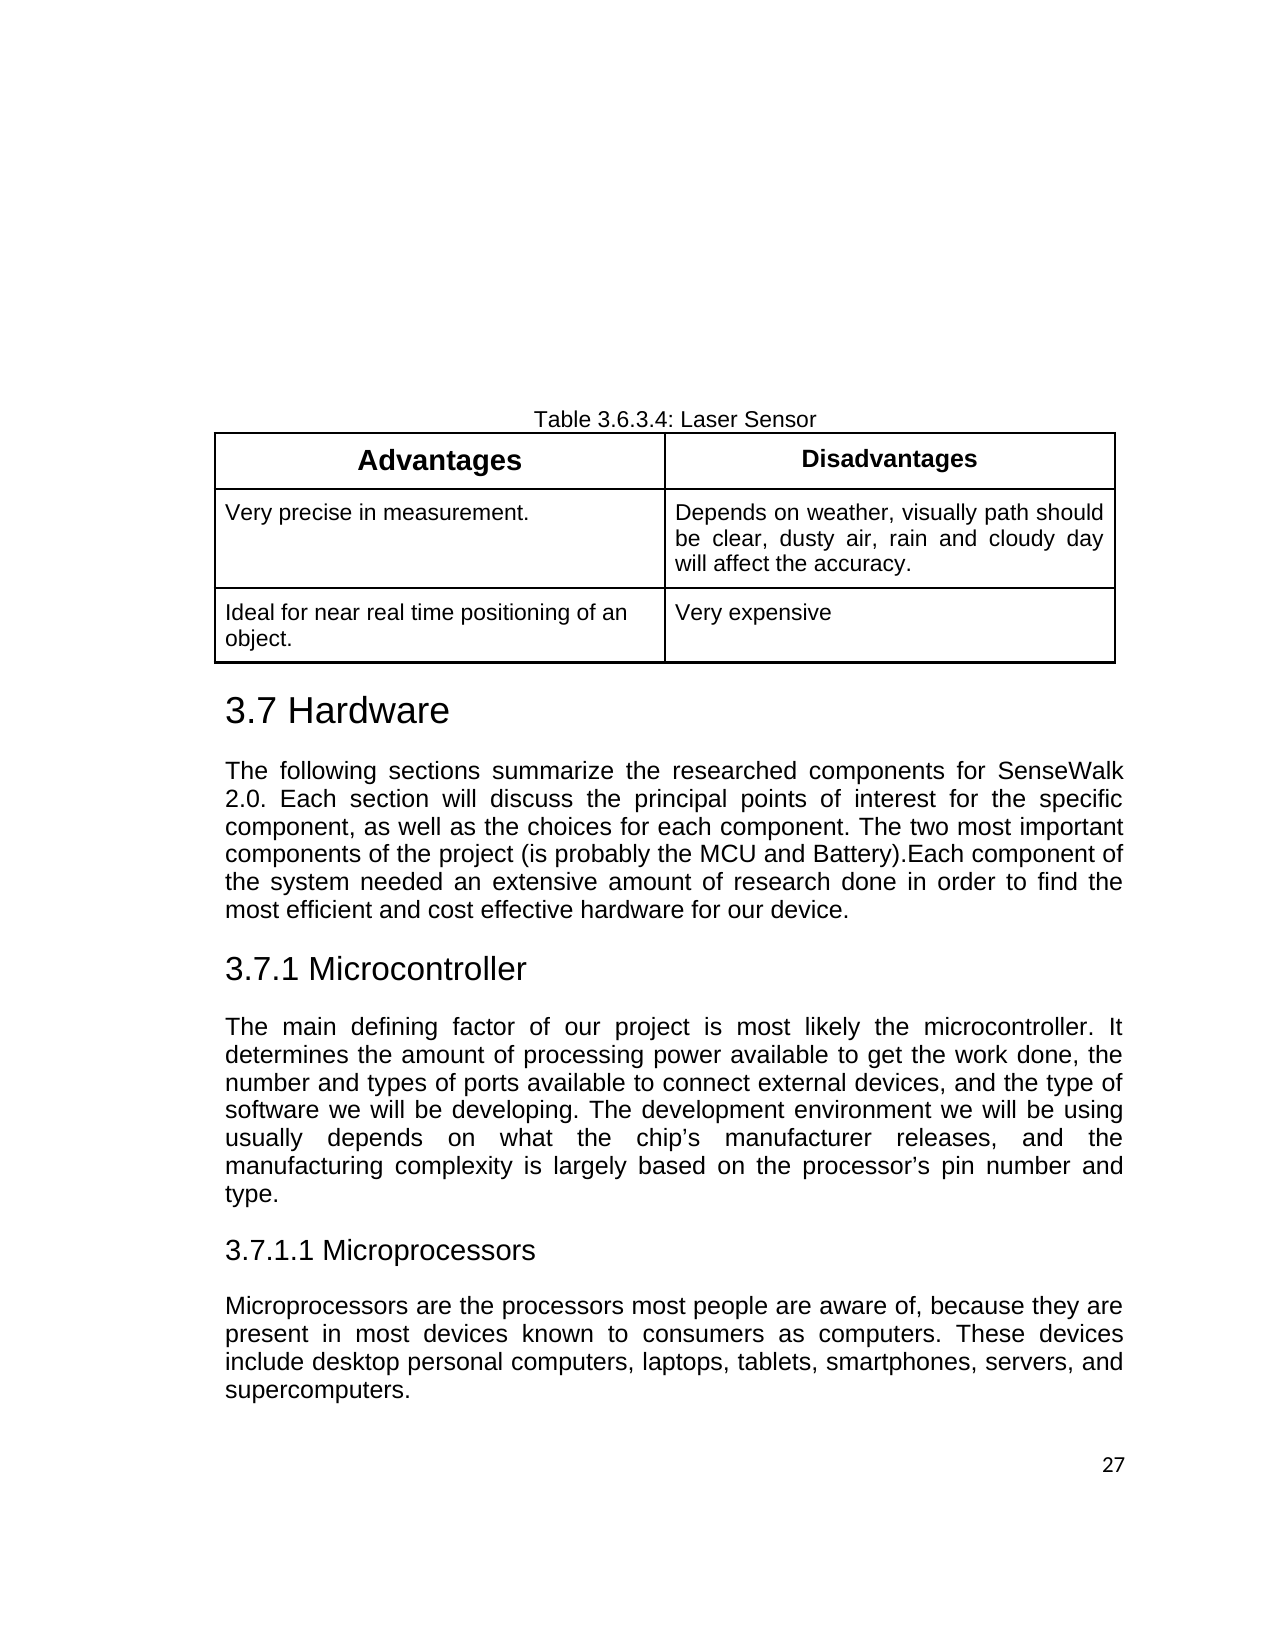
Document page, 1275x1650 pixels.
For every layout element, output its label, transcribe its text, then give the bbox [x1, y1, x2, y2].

text 3.7.1.1 Microprocessors [225, 1234, 1125, 1266]
text 3.7.1 Microcontroller [225, 950, 1125, 987]
text Table 3.6.3.4: Laser Sensor [225, 406, 1125, 432]
text Microprocessors are the processors most people are aware of, because they are present in most devices known to consumers as computers. These devices include desktop personal computers, laptops, tablets, smartphones, servers, and supercomputers. [225, 1292, 1125, 1403]
table_cell Very precise in measurement. [216, 490, 664, 587]
table_header Disadvantages [666, 434, 1114, 487]
table_cell Ideal for near real time positioning of an object. [216, 589, 664, 661]
table_cell Very expensive [666, 589, 1114, 661]
text The following sections summarize the researched components for SenseWalk 2.0. Each section will discuss the principal points of interest for the specific component, as well as the choices for each component. The two most important components of the project (is probably the MCU and Battery).Each component of the system needed an extensive amount of research done in order to find the most efficient and cost effective hardware for our device. [225, 757, 1125, 924]
text The main defining factor of our project is most likely the microcontroller. It determines the amount of processing power available to get the work done, the number and types of ports available to connect external devices, and the type of software we will be developing. The development environment we will be using usually depends on what the chip’s manufacturer releases, and the manufacturing complexity is largely based on the processor’s pin number and type. [225, 1013, 1125, 1208]
table_header Advantages [216, 434, 664, 487]
table_cell Depends on weather, visually path should be clear, dusty air, rain and cloudy day will affect the accuracy. [666, 490, 1114, 587]
text 3.7 Hardware [225, 689, 1125, 731]
